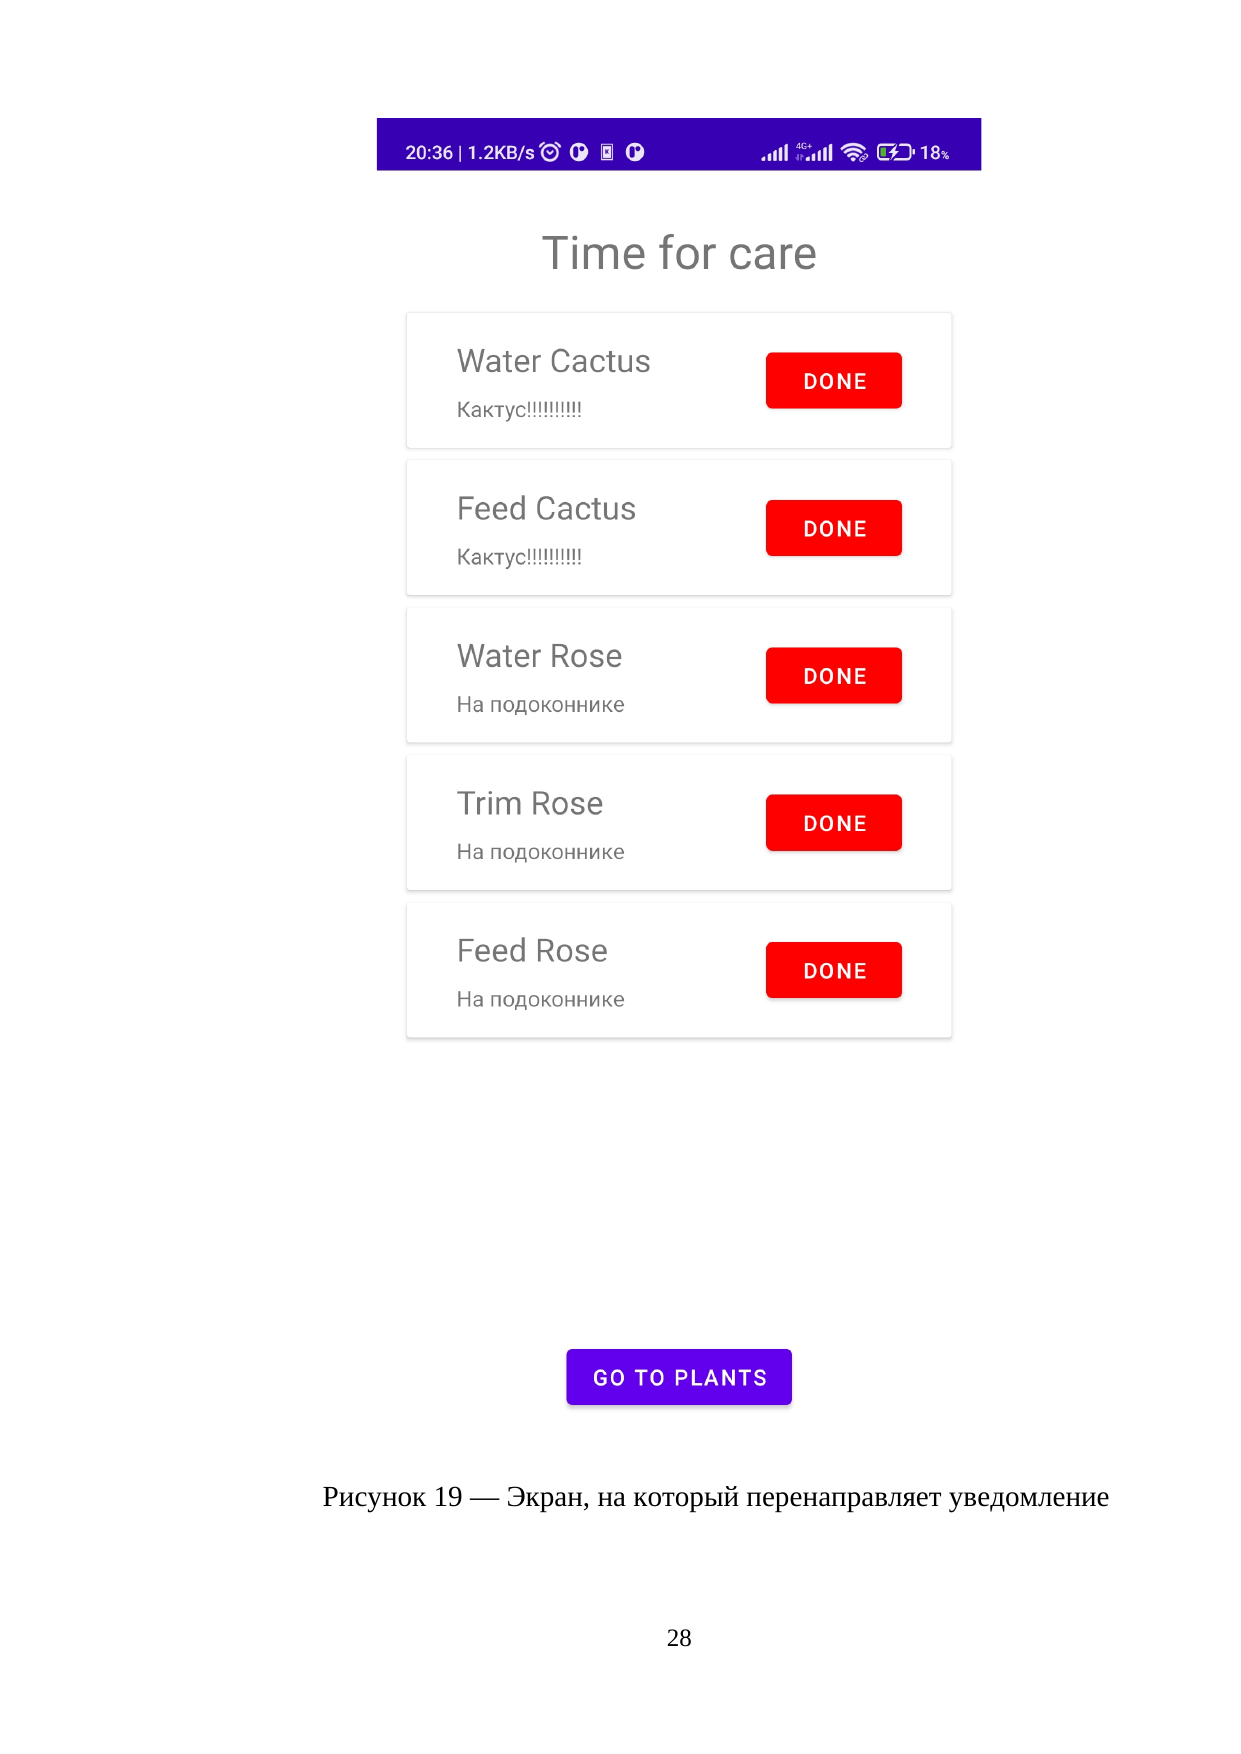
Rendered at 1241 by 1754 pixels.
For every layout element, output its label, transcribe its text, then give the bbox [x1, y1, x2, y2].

picture [376, 118, 982, 1463]
text Рисунок 19 — Экран, на который перенаправляет уведомление [177, 118, 1181, 1512]
